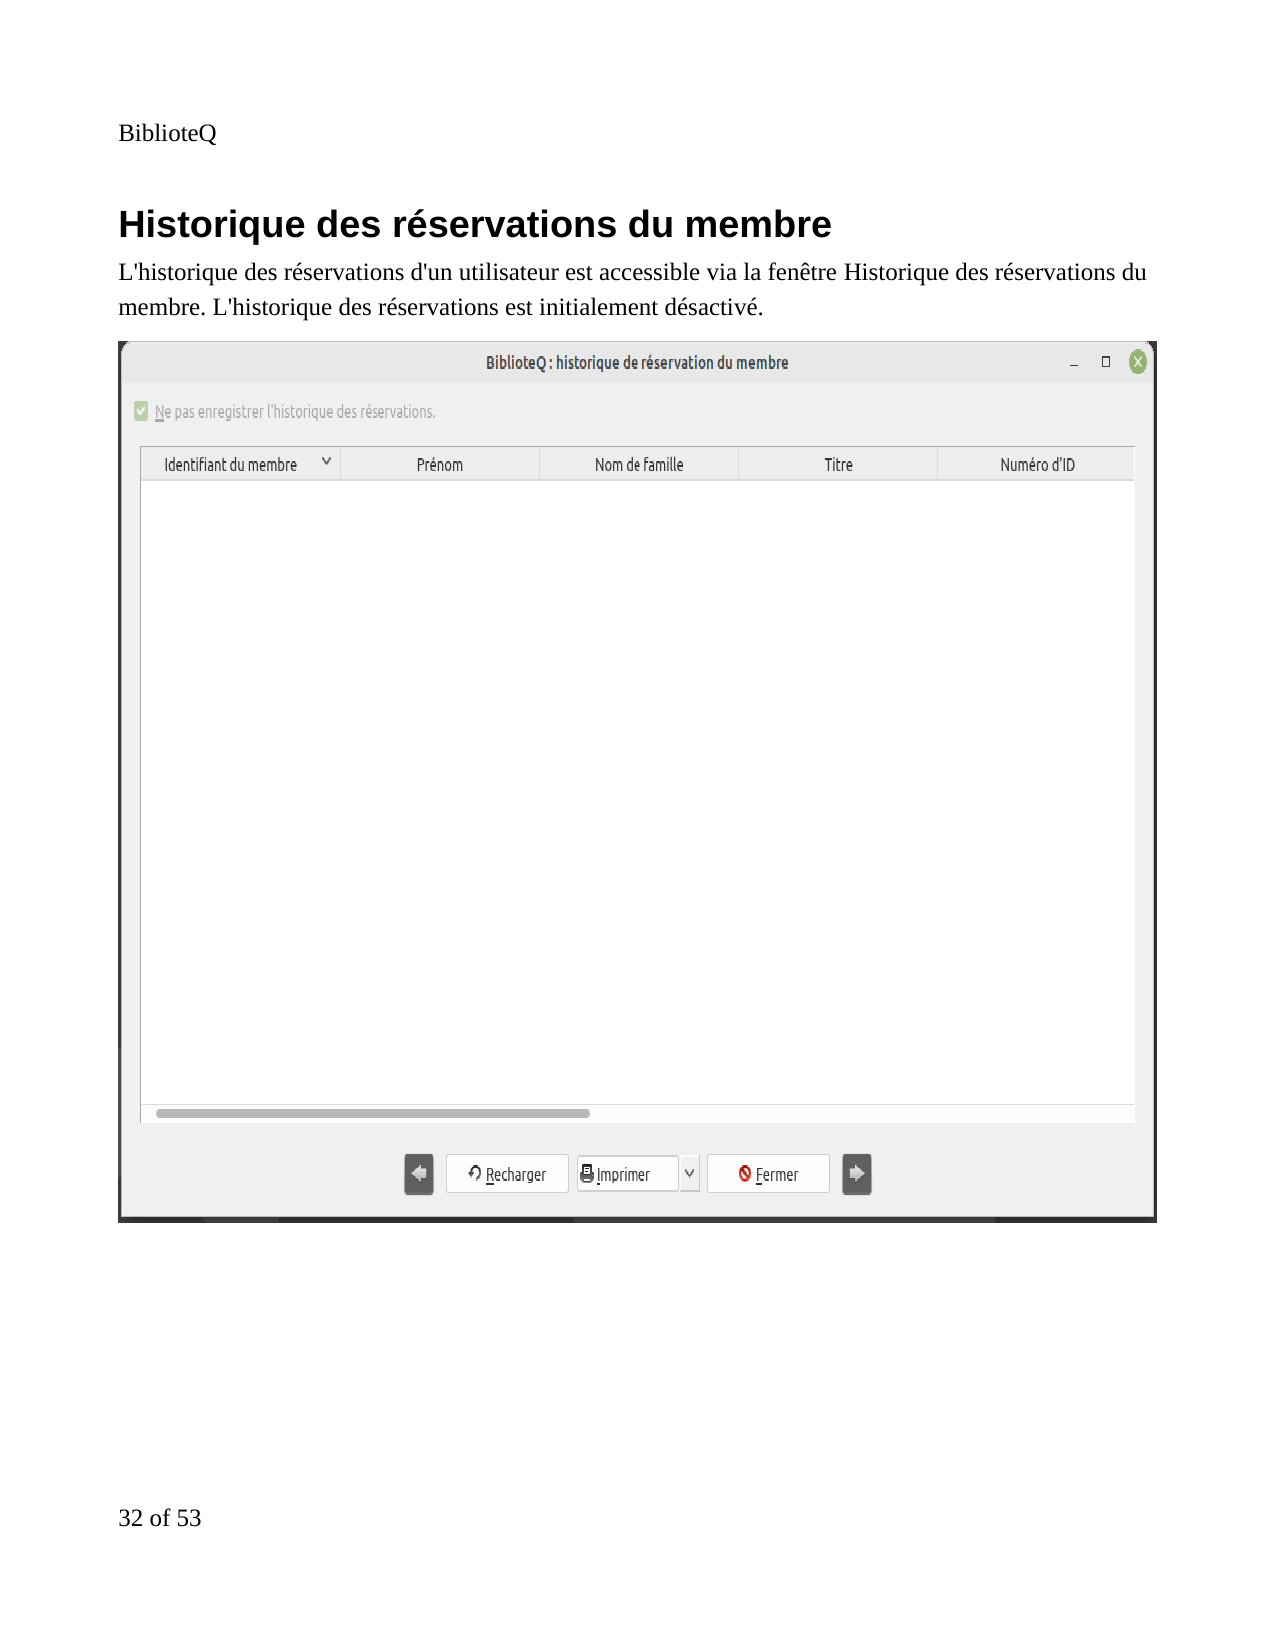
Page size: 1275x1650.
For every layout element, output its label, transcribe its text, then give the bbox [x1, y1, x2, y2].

text L'historique des réservations d'un utilisateur est accessible via la fenêtre Historique des réservations du membre. L'historique des réservations est initialement désactivé. [118, 257, 1157, 321]
picture [118, 341, 1157, 1223]
subtitle Historique des réservations du membre [118, 201, 1157, 245]
